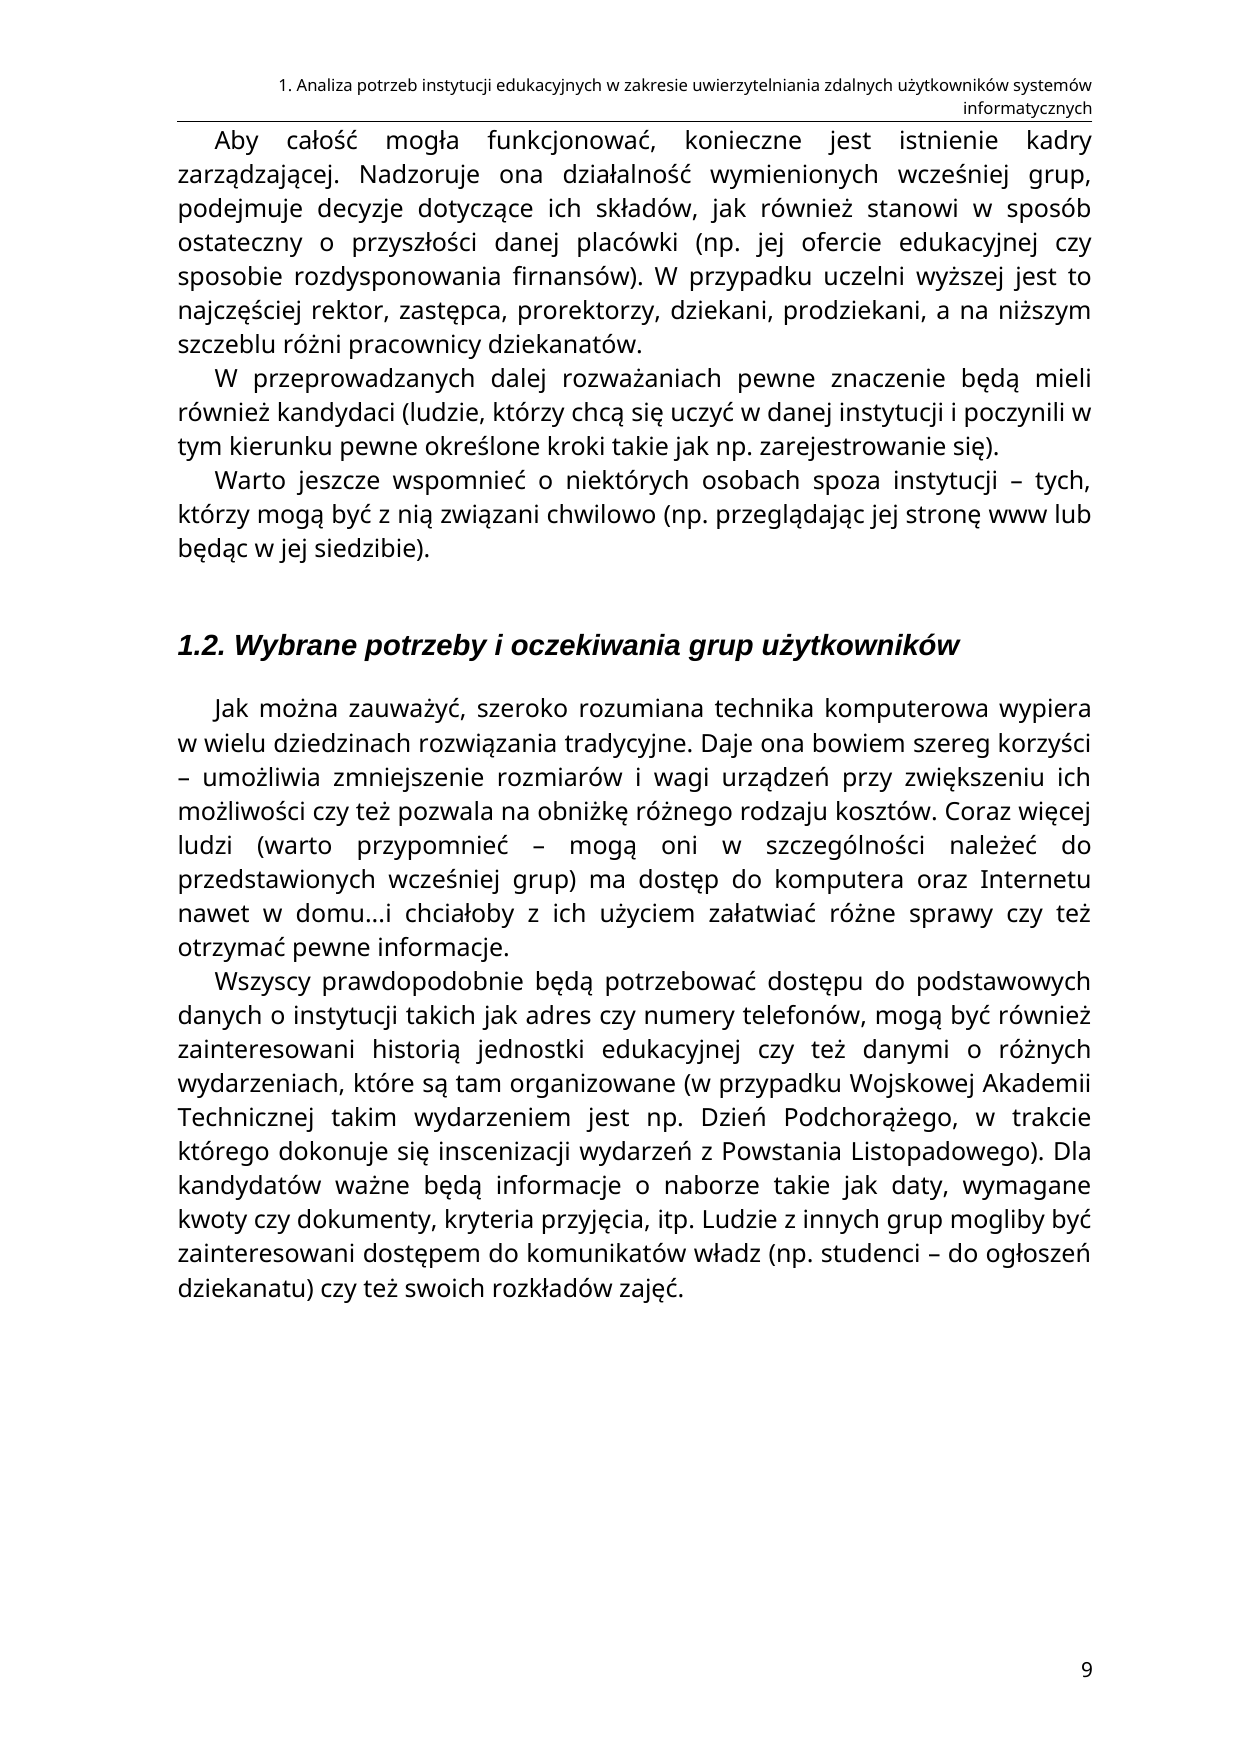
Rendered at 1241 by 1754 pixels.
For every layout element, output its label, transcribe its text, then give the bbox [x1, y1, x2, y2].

text W przeprowadzanych dalej rozważaniach pewne znaczenie będą mieli również kandydaci (ludzie, którzy chcą się uczyć w danej instytucji i poczynili w tym kierunku pewne określone kroki takie jak np. zarejestrowanie się). [177, 361, 1092, 463]
subtitle 1.2. Wybrane potrzeby i oczekiwania grup użytkowników [177, 628, 1092, 662]
text Jak można zauważyć, szeroko rozumiana technika komputerowa wypiera w wielu dziedzinach rozwiązania tradycyjne. Daje ona bowiem szereg korzyści – umożliwia zmniejszenie rozmiarów i wagi urządzeń przy zwiększeniu ich możliwości czy też pozwala na obniżkę różnego rodzaju kosztów. Coraz więcej ludzi (warto przypomnieć – mogą oni w szczególności należeć do przedstawionych wcześniej grup) ma dostęp do komputera oraz Internetu nawet w domu...i chciałoby z ich użyciem załatwiać różne sprawy czy też otrzymać pewne informacje. [177, 691, 1092, 964]
text Aby całość mogła funkcjonować, konieczne jest istnienie kadry zarządzającej. Nadzoruje ona działalność wymienionych wcześniej grup, podejmuje decyzje dotyczące ich składów, jak również stanowi w sposób ostateczny o przyszłości danej placówki (np. jej ofercie edukacyjnej czy sposobie rozdysponowania firnansów). W przypadku uczelni wyższej jest to najczęściej rektor, zastępca, prorektorzy, dziekani, prodziekani, a na niższym szczeblu różni pracownicy dziekanatów. [177, 122, 1092, 361]
text Wszyscy prawdopodobnie będą potrzebować dostępu do podstawowych danych o instytucji takich jak adres czy numery telefonów, mogą być również zainteresowani historią jednostki edukacyjnej czy też danymi o różnych wydarzeniach, które są tam organizowane (w przypadku Wojskowej Akademii Technicznej takim wydarzeniem jest np. Dzień Podchorążego, w trakcie którego dokonuje się inscenizacji wydarzeń z Powstania Listopadowego). Dla kandydatów ważne będą informacje o naborze takie jak daty, wymagane kwoty czy dokumenty, kryteria przyjęcia, itp. Ludzie z innych grup mogliby być zainteresowani dostępem do komunikatów władz (np. studenci – do ogłoszeń dziekanatu) czy też swoich rozkładów zajęć. [177, 964, 1092, 1304]
text Warto jeszcze wspomnieć o niektórych osobach spoza instytucji – tych, którzy mogą być z nią związani chwilowo (np. przeglądając jej stronę www lub będąc w jej siedzibie). [177, 463, 1092, 565]
